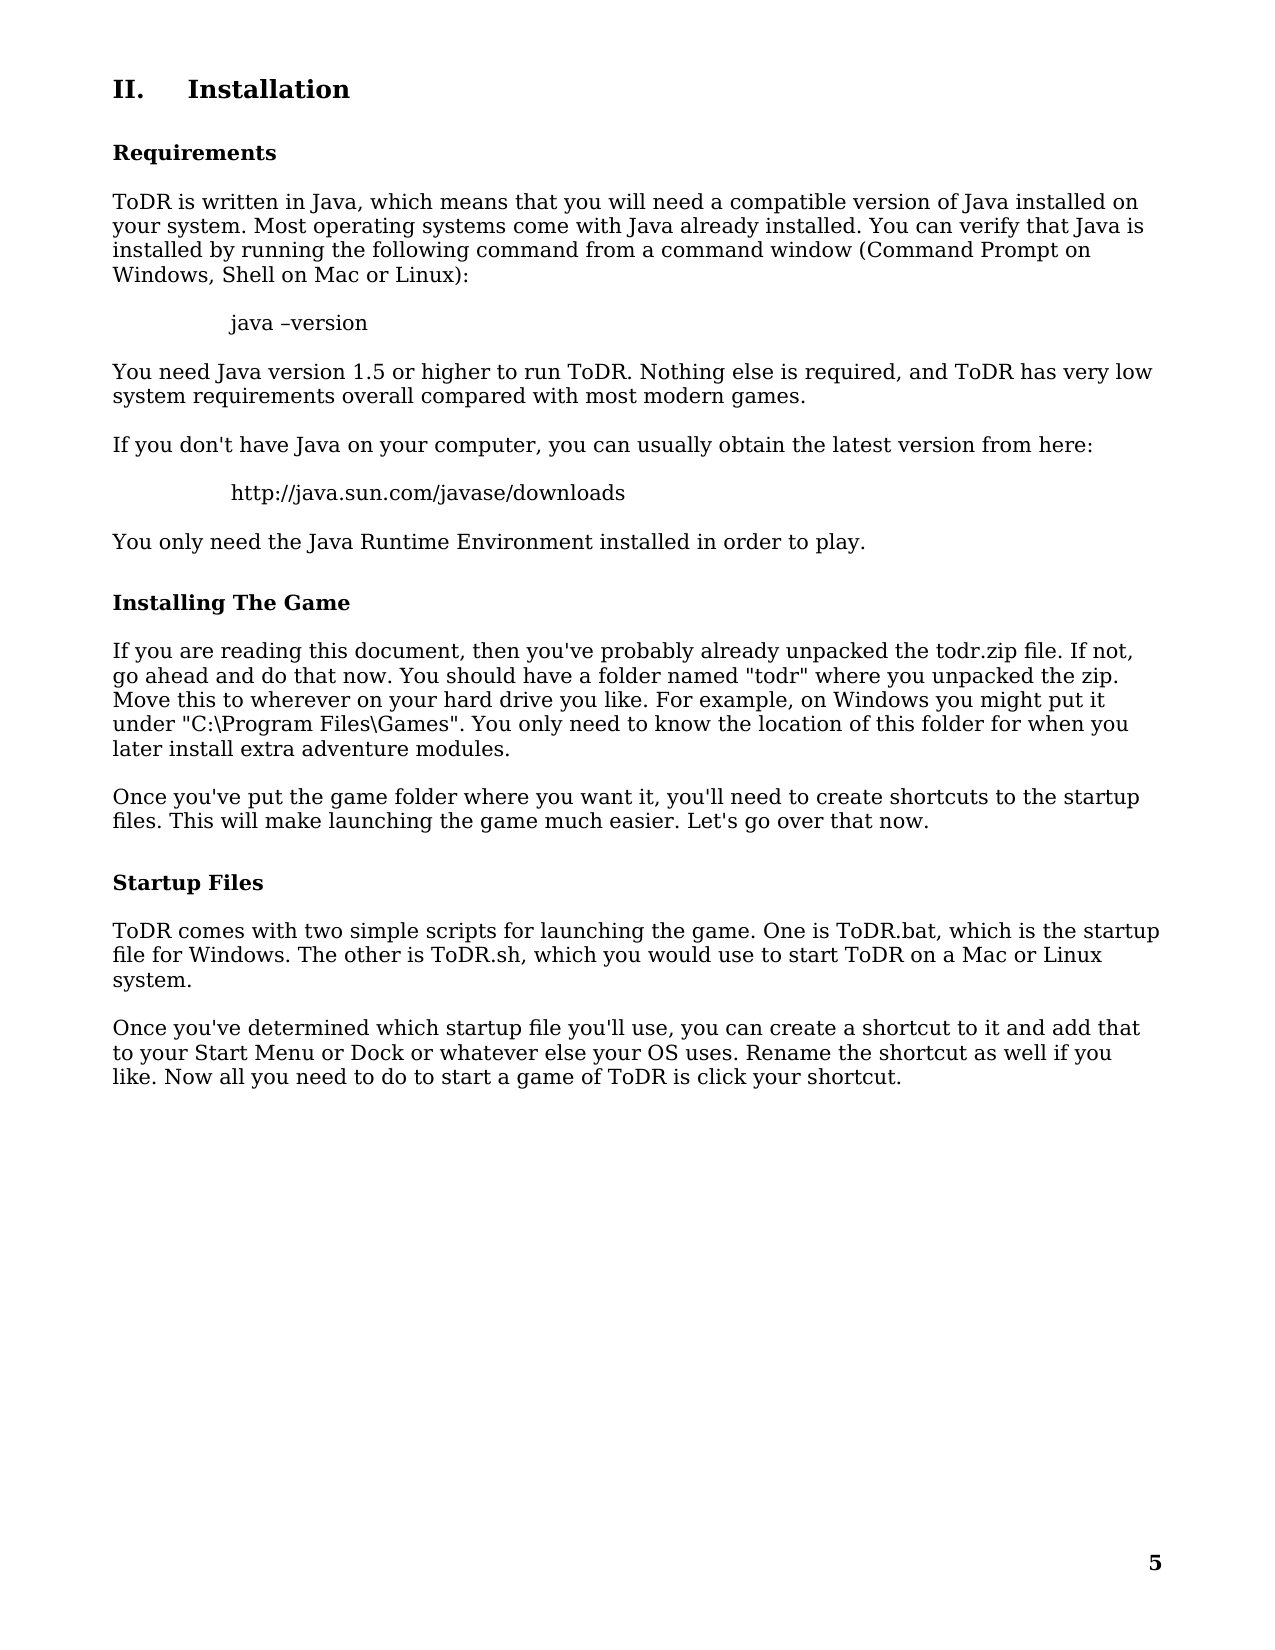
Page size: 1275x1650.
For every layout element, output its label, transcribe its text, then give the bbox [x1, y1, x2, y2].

text You need Java version 1.5 or higher to run ToDR. Nothing else is required, and ToDR has very low system requirements overall compared with most modern games. [112, 360, 1162, 408]
text Once you've put the game folder where you want it, you'll need to create shortcuts to the startup files. This will make launching the game much easier. Let's go over that now. [112, 785, 1162, 834]
text You only need the Java Runtime Environment installed in order to play. [112, 530, 1162, 554]
text ToDR comes with two simple scripts for launching the game. One is ToDR.bat, which is the startup file for Windows. The other is ToDR.sh, which you would use to start ToDR on a Mac or Linux system. [112, 919, 1162, 992]
text java –version [112, 311, 1162, 336]
text ToDR is written in Java, which means that you will need a compatible version of Java installed on your system. Most operating systems come with Java already installed. You can verify that Java is installed by running the following command from a command window (Command Prompt on Windows, Shell on Mac or Linux): [112, 190, 1162, 287]
text If you are reading this document, then you've probably already unpacked the todr.zip file. If not, go ahead and do that now. You should have a folder named "todr" where you unpacked the zip. Move this to wherever on your hard drive you like. For example, on Windows you might put it under "C:\Program Files\Games". You only need to know the location of this folder for when you later install extra adventure modules. [112, 639, 1162, 761]
text Once you've determined which startup file you'll use, you can create a shortcut to it and add that to your Start Menu or Dock or whatever else your OS uses. Rename the shortcut as well if you like. Now all you need to do to start a game of ToDR is click your shortcut. [112, 1016, 1162, 1089]
text http://java.sun.com/javase/downloads [112, 481, 1162, 505]
subtitle Requirements [112, 141, 1162, 166]
text If you don't have Java on your computer, you can usually obtain the latest version from here: [112, 433, 1162, 457]
subtitle II. Installation [112, 75, 1162, 104]
subtitle Startup Files [112, 870, 1162, 895]
subtitle Installing The Game [112, 591, 1162, 615]
